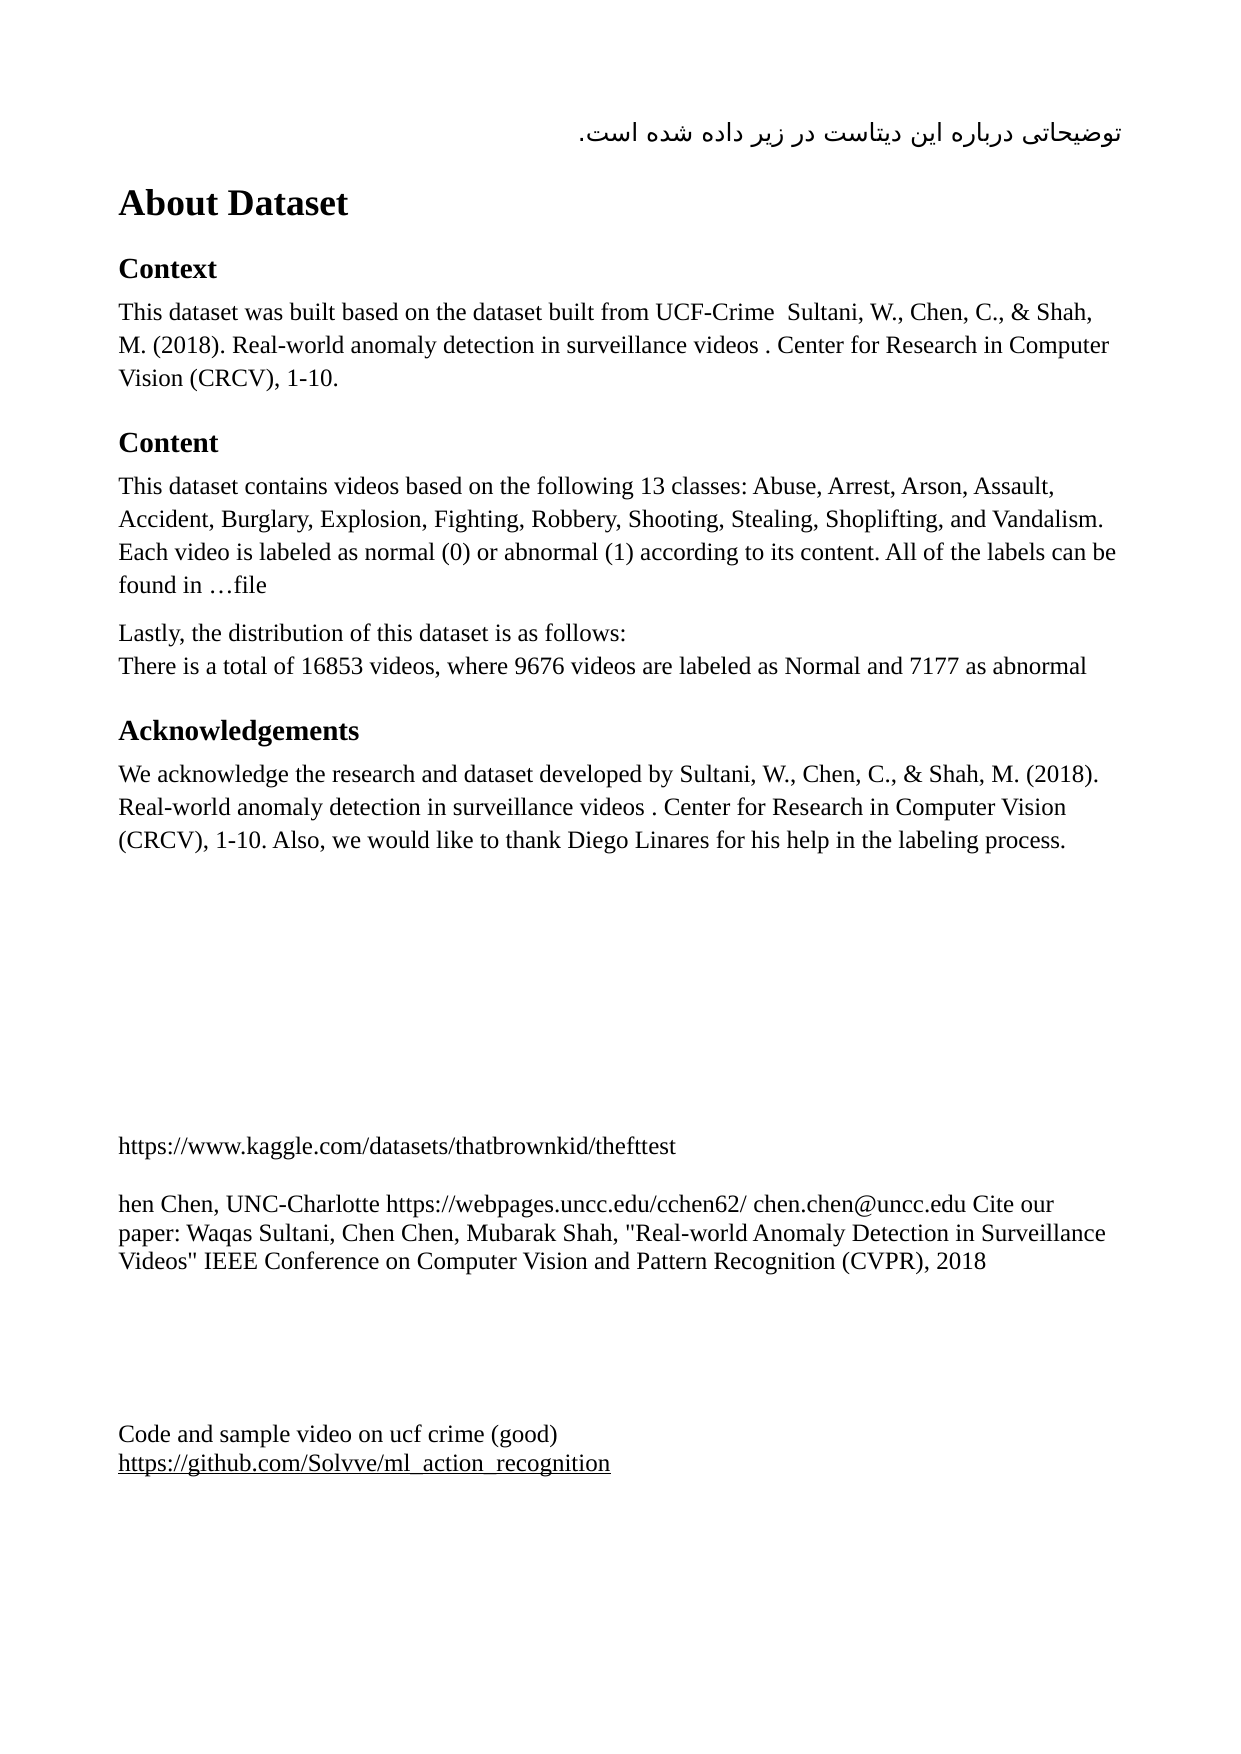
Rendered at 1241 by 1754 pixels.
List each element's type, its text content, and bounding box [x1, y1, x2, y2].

text Lastly, the distribution of this dataset is as follows: There is a total of 16853 videos, where 9676 videos are labeled as Normal and 7177 as abnormal [118, 618, 1122, 679]
text hen Chen, UNC-Charlotte https://webpages.uncc.edu/cchen62/ chen.chen@uncc.edu Cite our paper: Waqas Sultani, Chen Chen, Mubarak Shah, "Real-world Anomaly Detection in Surveillance Videos" IEEE Conference on Computer Vision and Pattern Recognition (CVPR), 2018 [118, 1189, 1122, 1275]
subtitle توضیحاتی درباره این دیتاست در زیر داده شده است. [118, 118, 1122, 147]
text https://www.kaggle.com/datasets/thatbrownkid/thefttest [118, 1131, 1122, 1160]
text This dataset contains videos based on the following 13 classes: Abuse, Arrest, Arson, Assault, Accident, Burglary, Explosion, Fighting, Robbery, Shooting, Stealing, Shoplifting, and Vandalism. Each video is labeled as normal (0) or abnormal (1) according to its content. All of the labels can be found in …file [118, 471, 1122, 599]
text https://github.com/Solvve/ml_action_recognition [118, 1448, 1122, 1476]
subtitle About Dataset [118, 181, 1122, 224]
subtitle Context [118, 251, 1122, 284]
text We acknowledge the research and dataset developed by Sultani, W., Chen, C., & Shah, M. (2018). Real-world anomaly detection in surveillance videos . Center for Research in Computer Vision (CRCV), 1-10. Also, we would like to thank Diego Linares for his help in the labeling process. [118, 759, 1122, 854]
subtitle Acknowledgements [118, 713, 1122, 747]
subtitle Content [118, 425, 1122, 459]
text This dataset was built based on the dataset built from UCF-Crime Sultani, W., Chen, C., & Shah, M. (2018). Real-world anomaly detection in surveillance videos . Center for Research in Computer Vision (CRCV), 1-10. [118, 297, 1122, 392]
text Code and sample video on ucf crime (good) [118, 1419, 1122, 1448]
